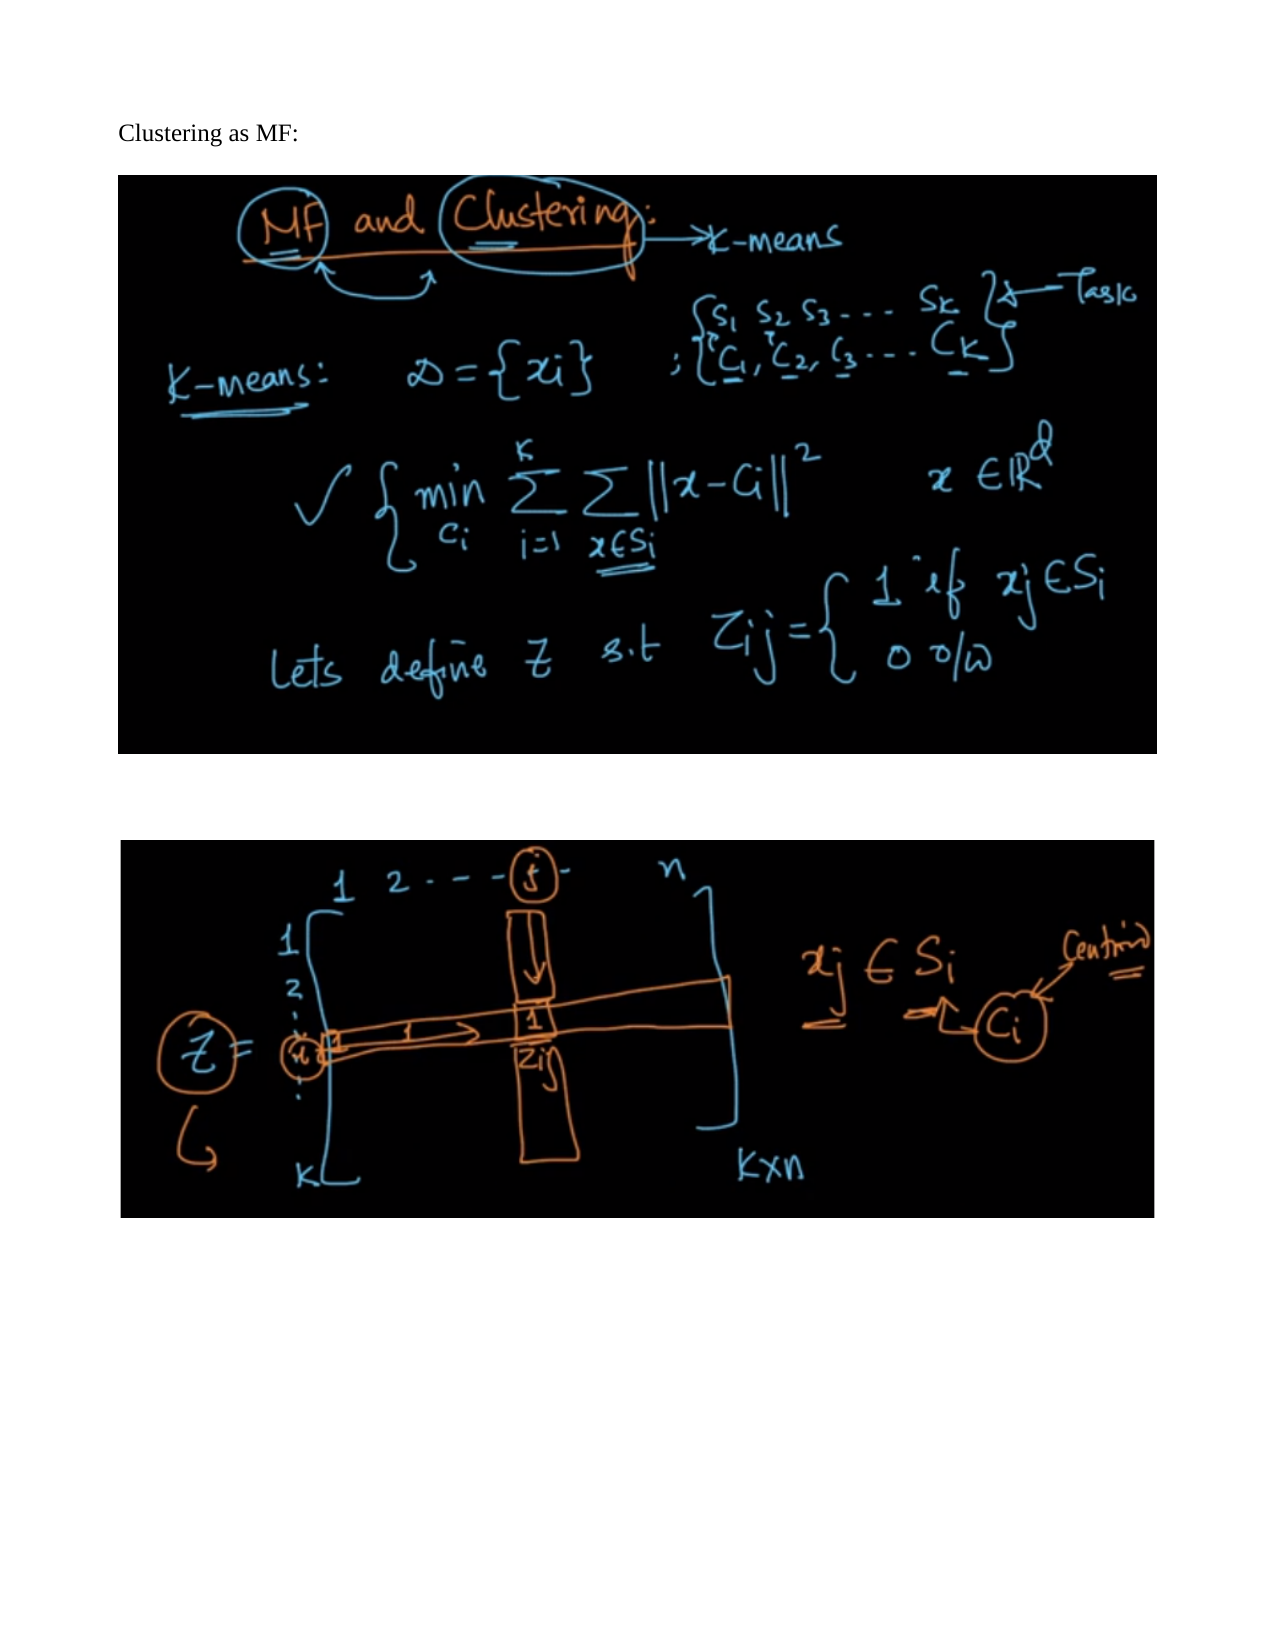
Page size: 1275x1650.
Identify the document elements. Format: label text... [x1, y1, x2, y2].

picture [120, 840, 1155, 1218]
picture [118, 175, 1157, 754]
text Clustering as MF: [118, 118, 1157, 147]
